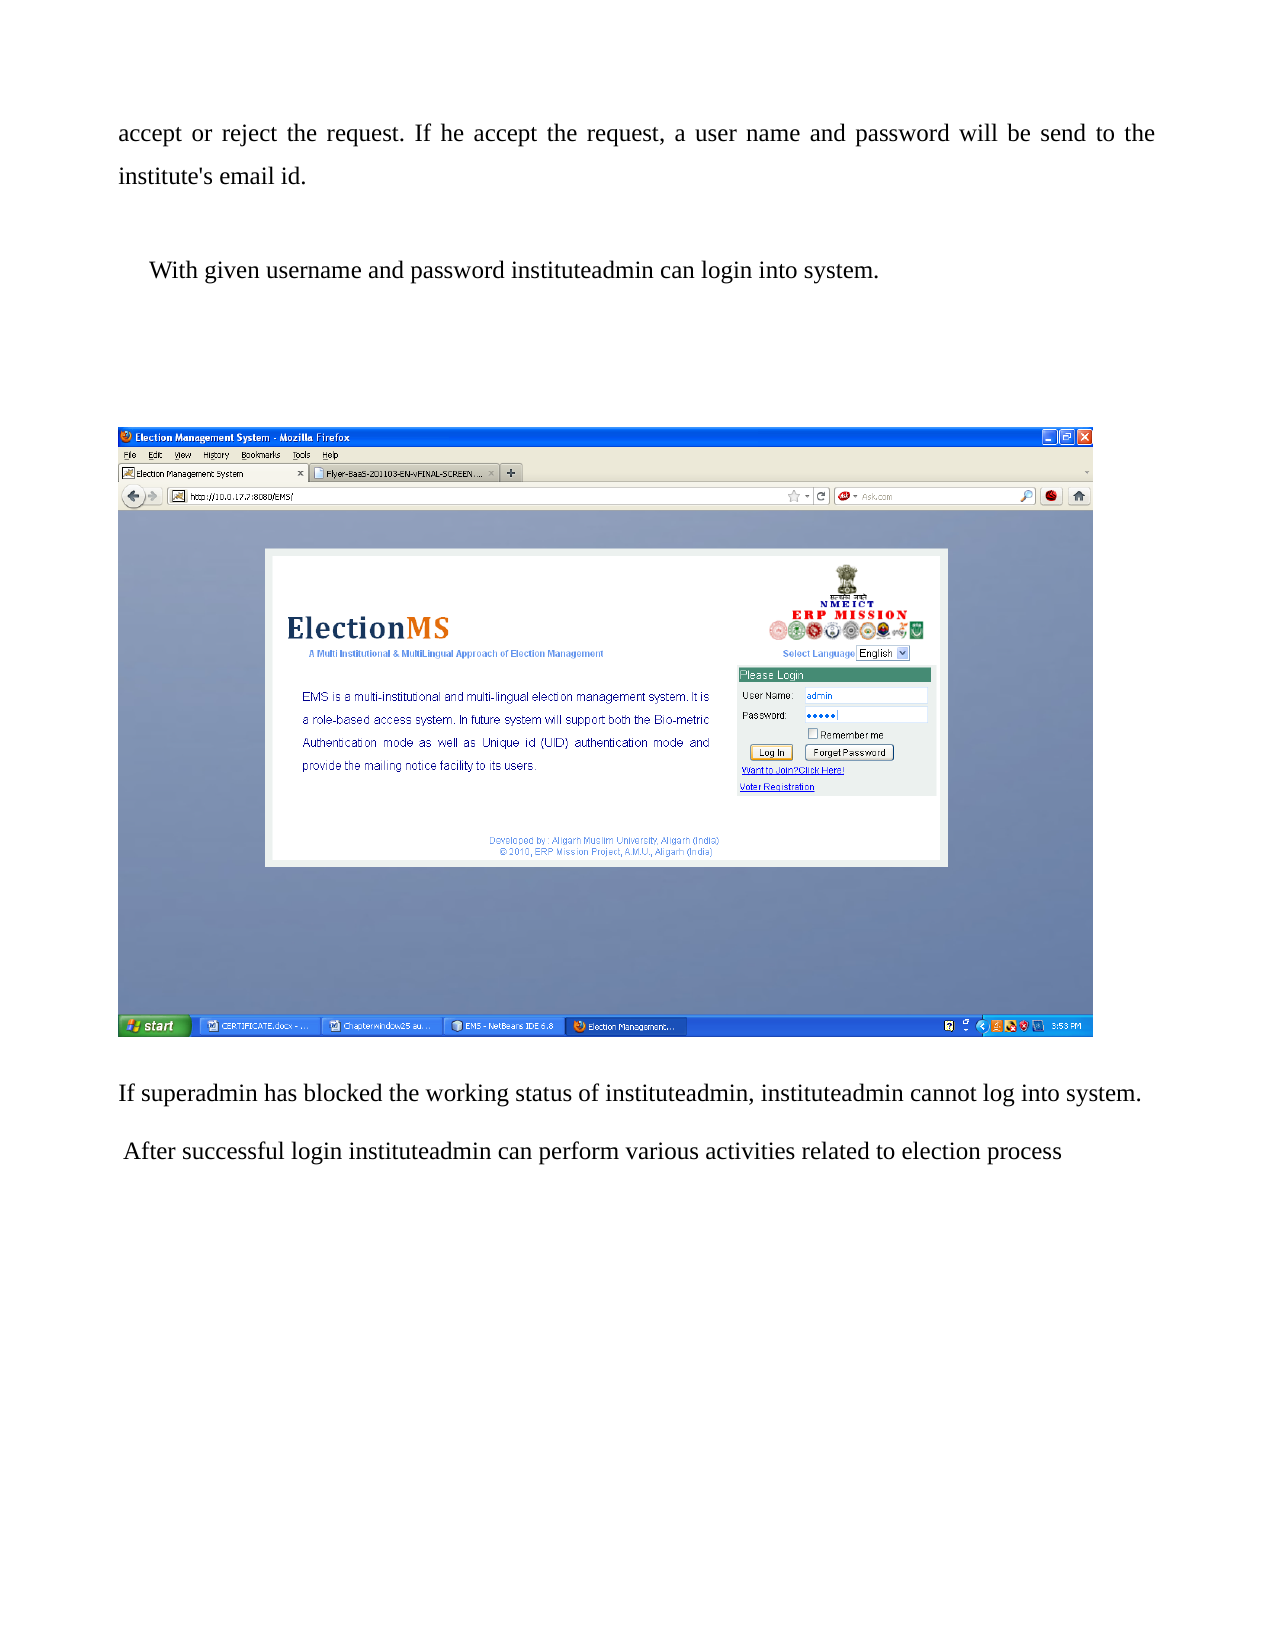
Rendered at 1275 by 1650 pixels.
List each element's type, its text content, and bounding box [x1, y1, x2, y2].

text With given username and password instituteadmin can login into system. [118, 255, 1157, 284]
text If superadmin has blocked the working status of instituteadmin, instituteadmin cannot log into system. [118, 1078, 1157, 1107]
text accept or reject the request. If he accept the request, a user name and password will be send to the institute's email id. [118, 118, 1157, 190]
text After successful login instituteadmin can perform various activities related to election process [118, 1136, 1157, 1165]
picture [118, 427, 1093, 1037]
